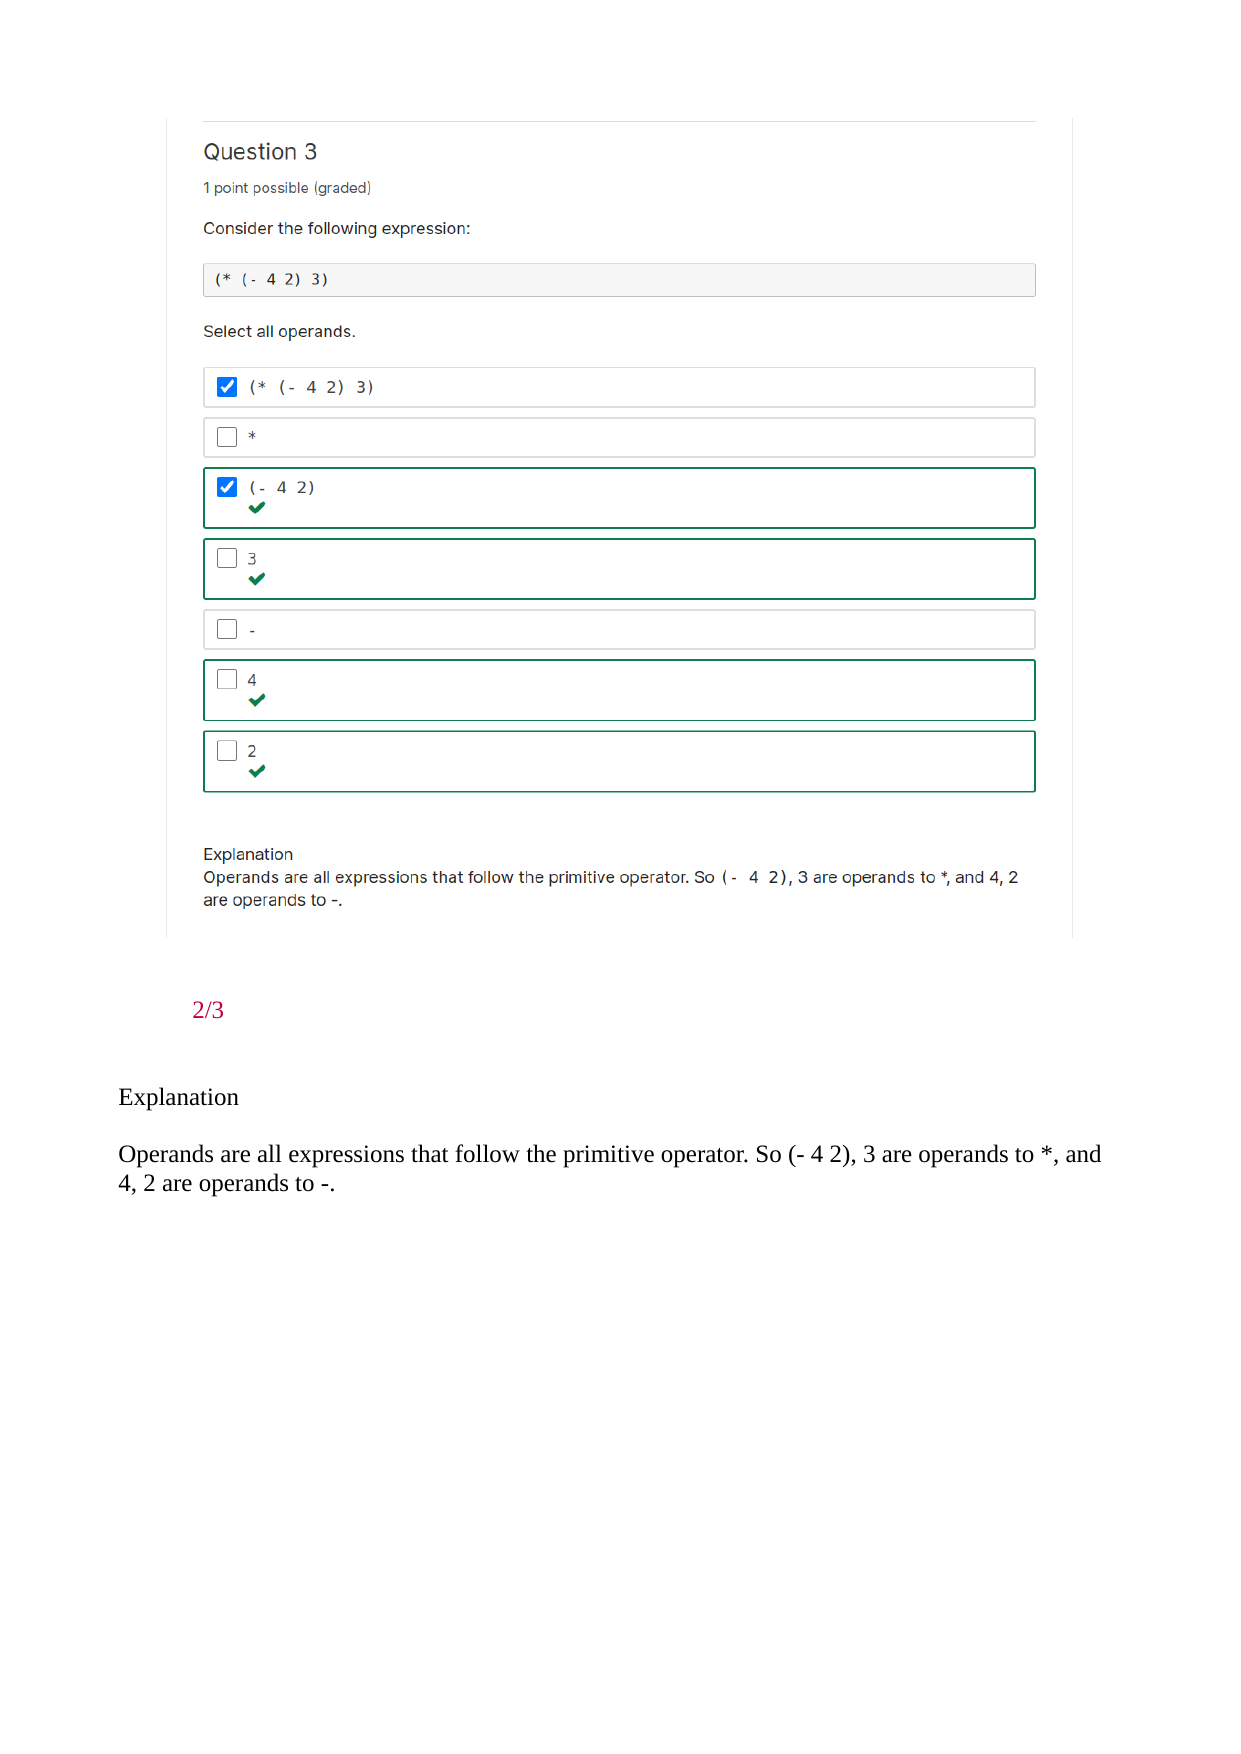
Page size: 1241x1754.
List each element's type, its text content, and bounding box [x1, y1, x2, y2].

text Operands are all expressions that follow the primitive operator. So (- 4 2), 3 are operands to *, and 4, 2 are operands to -. [118, 1139, 1122, 1197]
text 2/3 [118, 995, 1122, 1024]
picture [118, 118, 1123, 938]
text Explanation [118, 1082, 1122, 1110]
